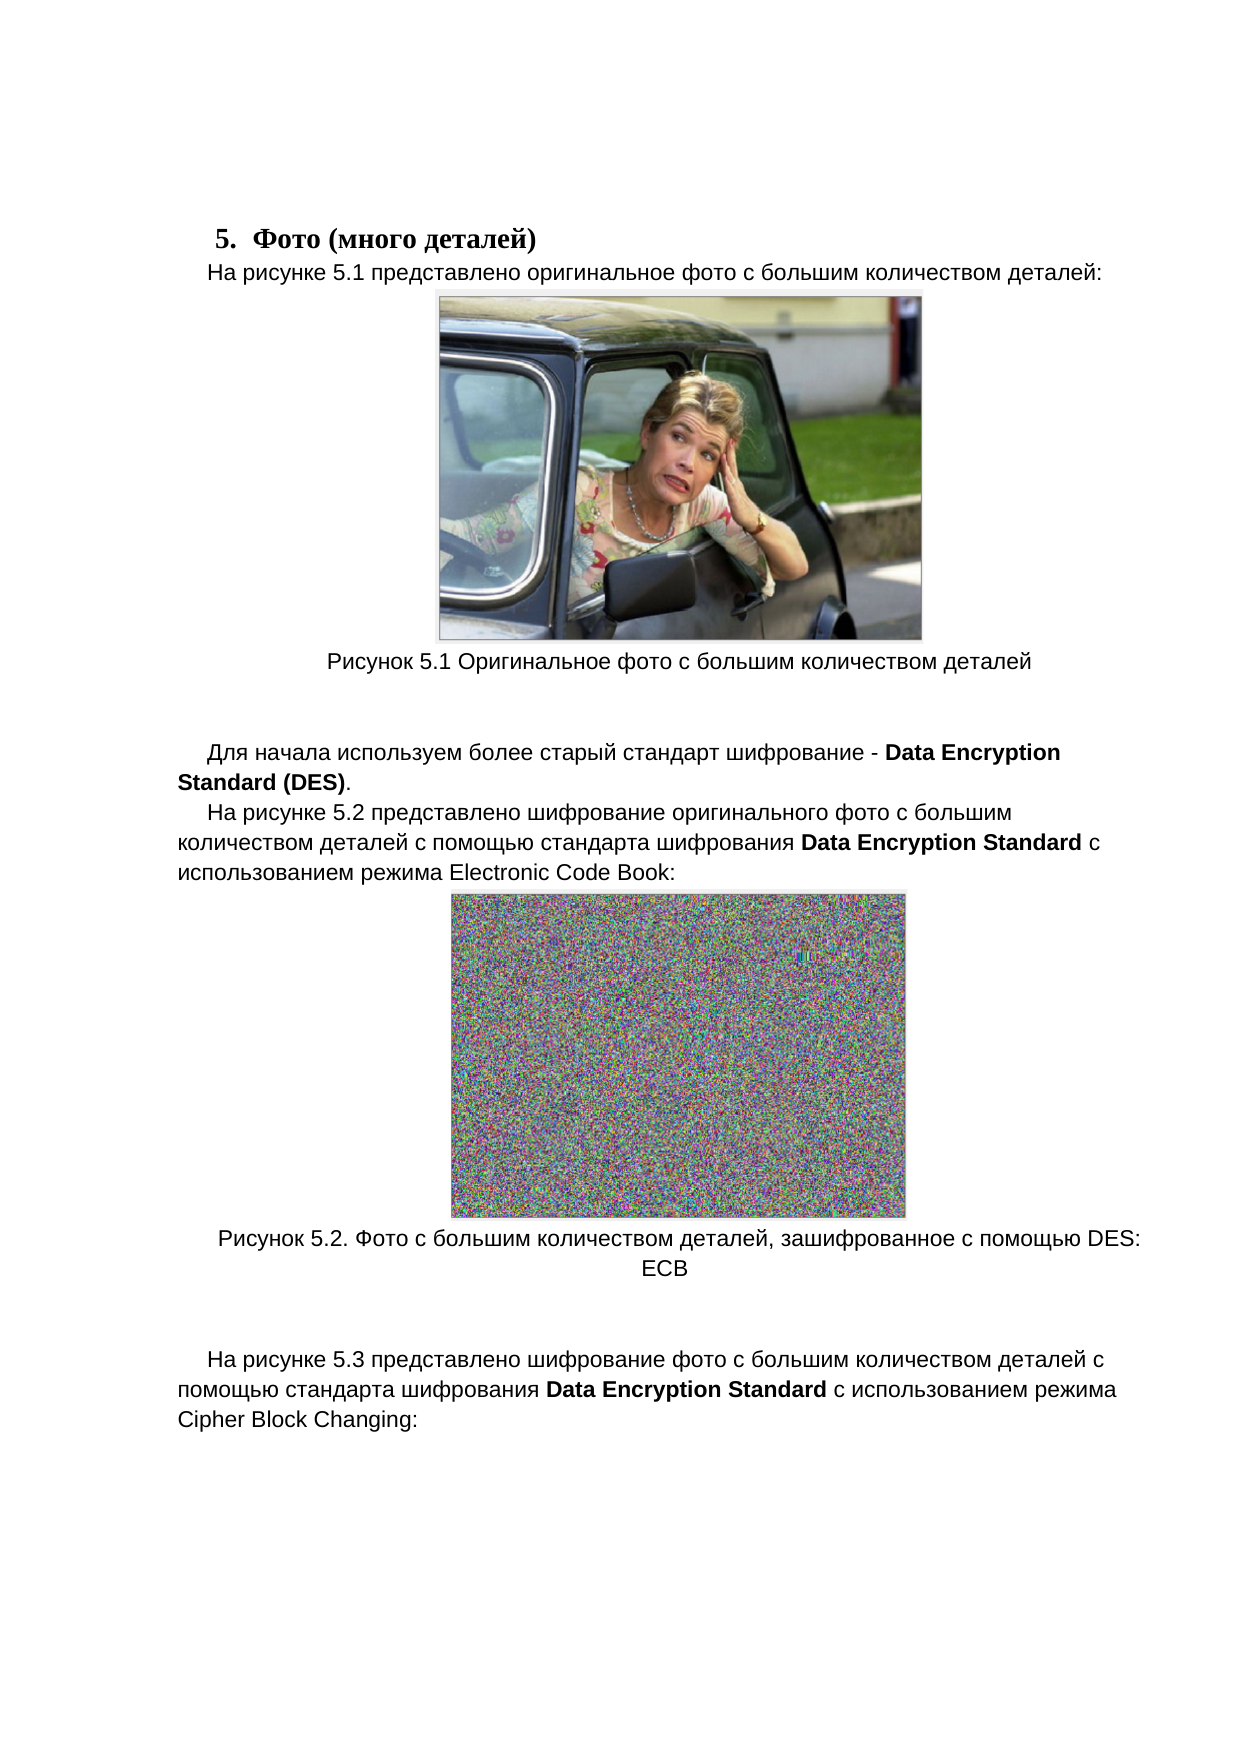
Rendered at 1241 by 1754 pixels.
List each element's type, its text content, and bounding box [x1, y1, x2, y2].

picture [451, 889, 908, 1221]
text На рисунке 5.1 представлено оригинальное фото с большим количеством деталей: [177, 259, 1152, 286]
picture [435, 289, 924, 644]
text На рисунке 5.2 представлено шифрование оригинального фото с большим количеством деталей с помощью стандарта шифрования Data Encryption Standard с использованием режима Electronic Code Book: [177, 799, 1152, 886]
list Фото (много деталей) [215, 221, 1152, 254]
text На рисунке 5.3 представлено шифрование фото с большим количеством деталей с помощью стандарта шифрования Data Encryption Standard с использованием режима Cipher Block Changing: [177, 1346, 1152, 1432]
text Для начала используем более старый стандарт шифрование - Data Encryption Standard (DES). [177, 738, 1152, 795]
text Рисунок 5.2. Фото с большим количеством деталей, зашифрованное с помощью DES: ECB [177, 1225, 1152, 1281]
text Рисунок 5.1 Оригинальное фото с большим количеством деталей [177, 648, 1152, 674]
